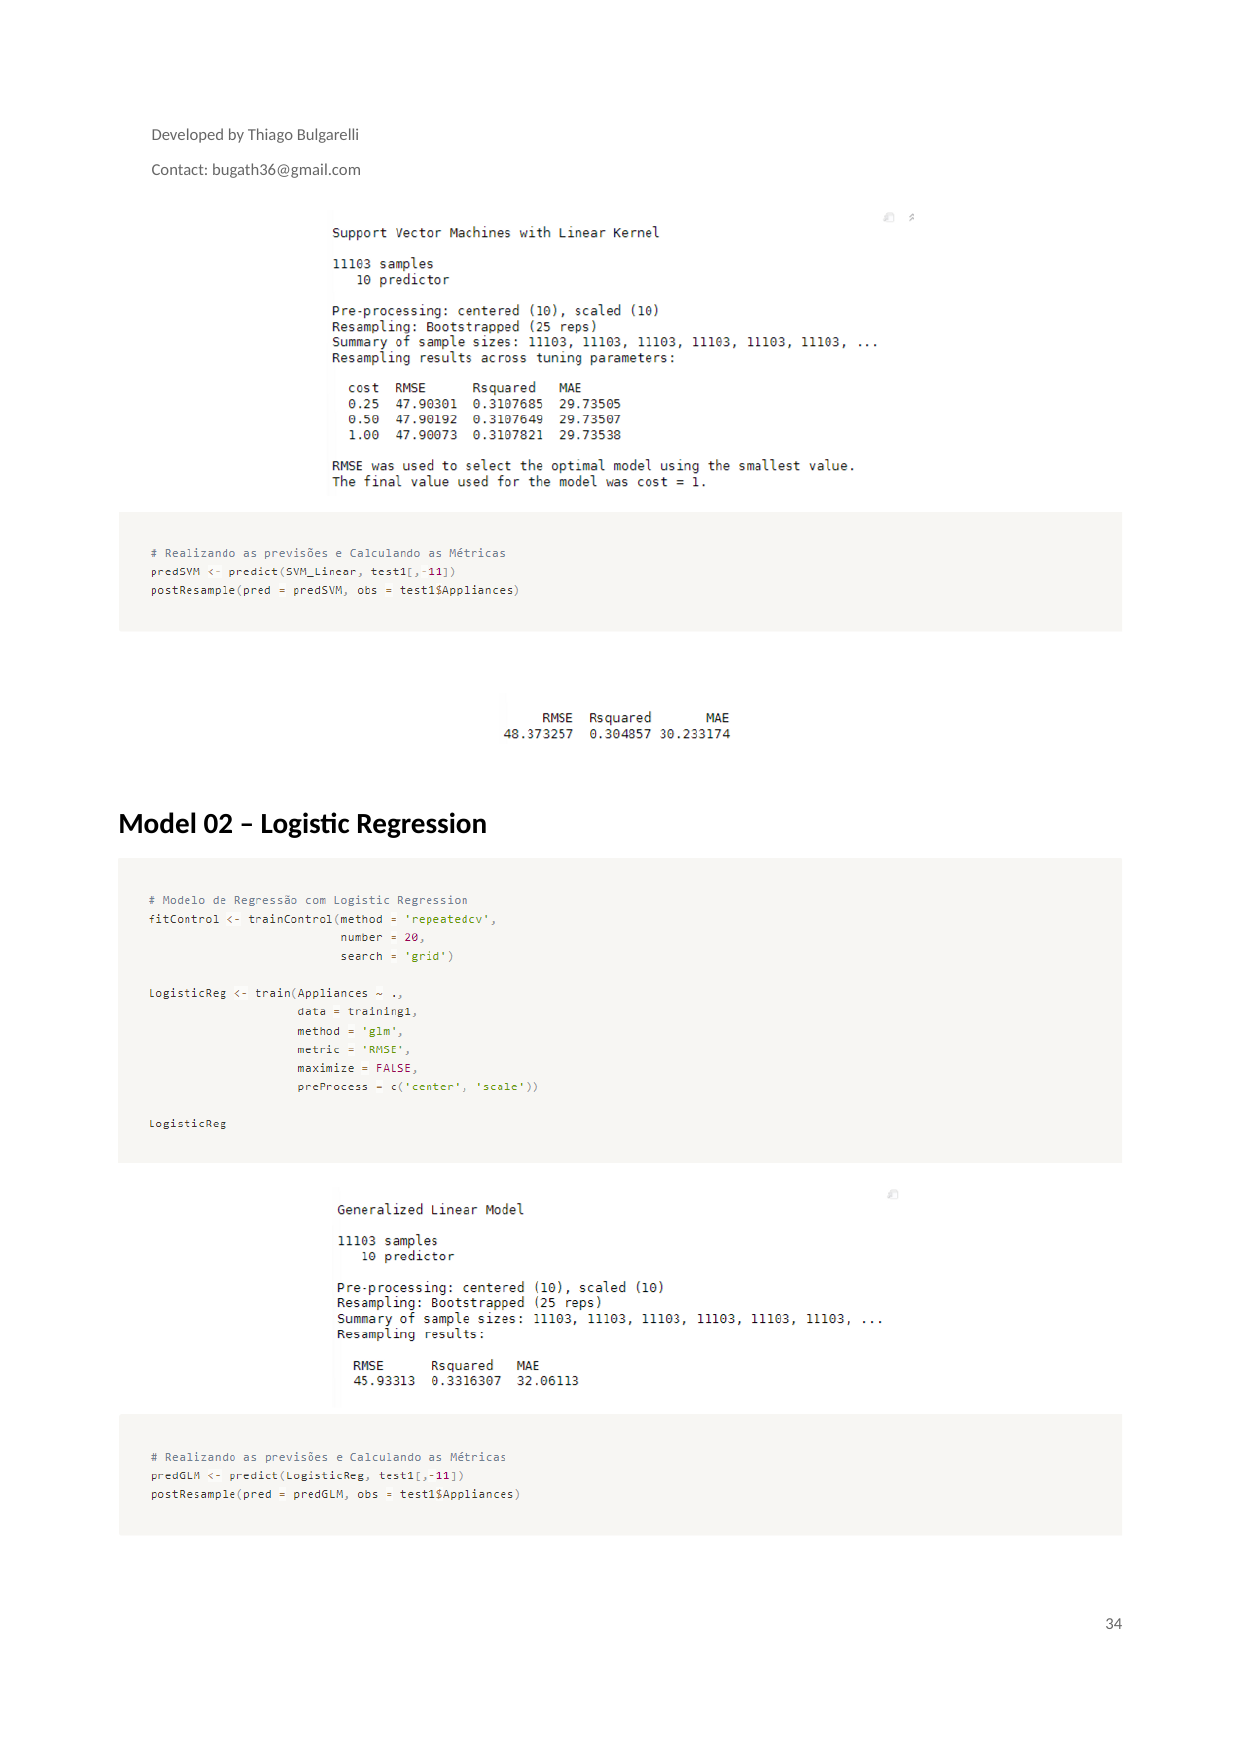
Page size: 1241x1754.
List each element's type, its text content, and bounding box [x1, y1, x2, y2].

picture [326, 209, 914, 498]
picture [118, 1414, 1123, 1536]
subtitle Model 02 – Logistic Regression [118, 806, 1122, 841]
picture [118, 512, 1123, 632]
picture [330, 1183, 910, 1408]
picture [118, 857, 1123, 1163]
